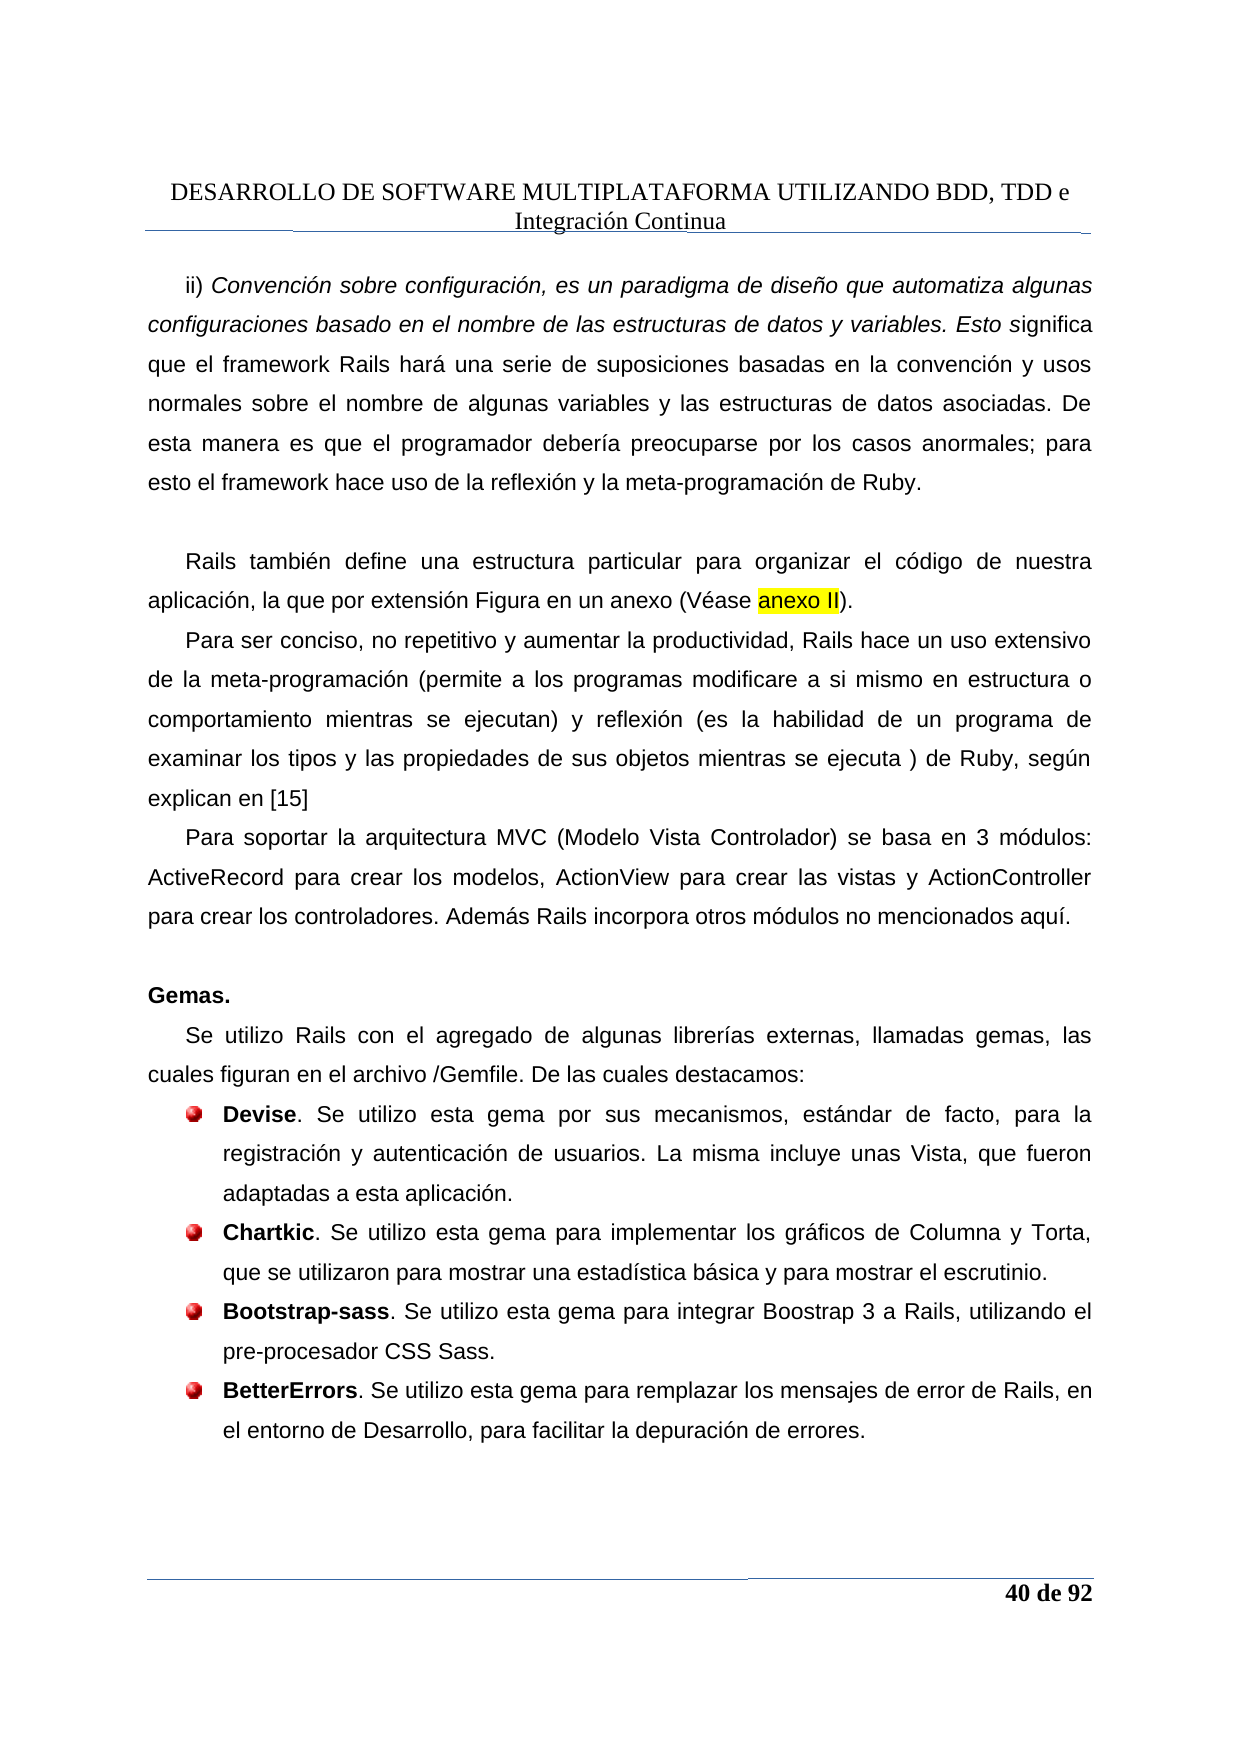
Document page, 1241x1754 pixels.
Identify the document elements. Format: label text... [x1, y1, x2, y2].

picture [186, 1382, 202, 1399]
text Gemas. [148, 982, 1093, 1009]
text Rails también define una estructura particular para organizar el código de nuestra aplicación, la que por extensión Figura en un anexo (Véase anexo II). [148, 548, 1093, 614]
picture [186, 1303, 202, 1320]
text Para ser conciso, no repetitivo y aumentar la productividad, Rails hace un uso extensivo de la meta-programación (permite a los programas modificare a si mismo en estructura o comportamiento mientras se ejecutan) y reflexión (es la habilidad de un programa de examinar los tipos y las propiedades de sus objetos mientras se ejecuta ) de Ruby, según explican en [15] [148, 627, 1093, 811]
text Se utilizo Rails con el agregado de algunas librerías externas, llamadas gemas, las cuales figuran en el archivo /Gemfile. De las cuales destacamos: [148, 1022, 1093, 1088]
picture [186, 1224, 202, 1241]
list Bootstrap-sass. Se utilizo esta gema para integrar Boostrap 3 a Rails, utilizando el pre-procesador CSS Sass. [185, 1298, 1093, 1364]
picture [186, 1106, 202, 1122]
text Para soportar la arquitectura MVC (Modelo Vista Controlador) se basa en 3 módulos: ActiveRecord para crear los modelos, ActionView para crear las vistas y ActionController para crear los controladores. Además Rails incorpora otros módulos no mencionados aquí. [148, 824, 1093, 930]
list BetterErrors. Se utilizo esta gema para remplazar los mensajes de error de Rails, en el entorno de Desarrollo, para facilitar la depuración de errores. [185, 1377, 1093, 1443]
list Devise. Se utilizo esta gema por sus mecanismos, estándar de facto, para la registración y autenticación de usuarios. La misma incluye unas Vista, que fueron adaptadas a esta aplicación. [185, 1101, 1093, 1206]
list Chartkic. Se utilizo esta gema para implementar los gráficos de Columna y Torta, que se utilizaron para mostrar una estadística básica y para mostrar el escrutinio. [185, 1219, 1093, 1285]
text ii) Convención sobre configuración, es un paradigma de diseño que automatiza algunas configuraciones basado en el nombre de las estructuras de datos y variables. Esto significa que el framework Rails hará una serie de suposiciones basadas en la convención y usos normales sobre el nombre de algunas variables y las estructuras de datos asociadas. De esta manera es que el programador debería preocuparse por los casos anormales; para esto el framework hace uso de la reflexión y la meta-programación de Ruby. [148, 272, 1093, 495]
